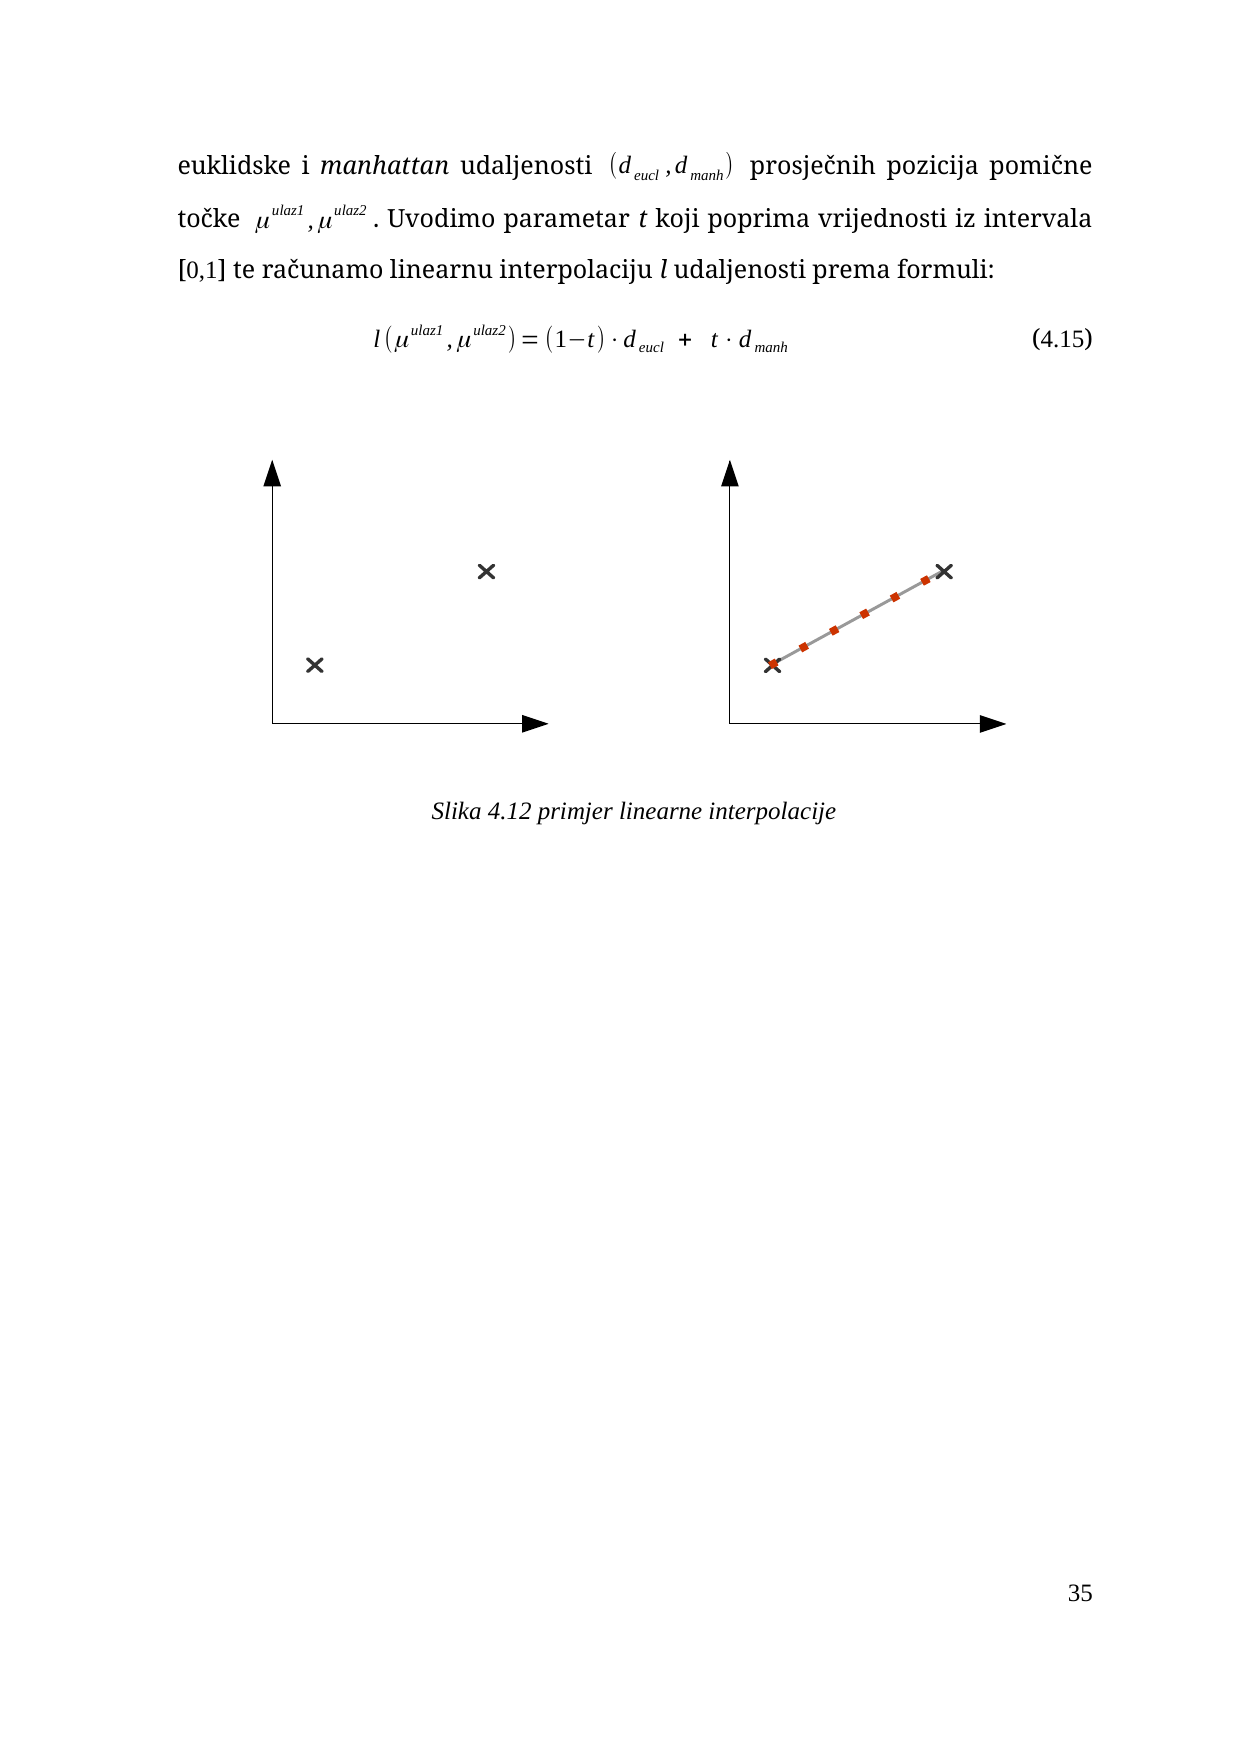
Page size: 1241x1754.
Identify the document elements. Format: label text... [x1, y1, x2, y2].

text (4.15) [177, 320, 1093, 362]
text euklidske i manhattan udaljenosti prosječnih pozicija pomične točke . Uvodimo parametar t koji poprima vrijednosti iz intervala [0,1] te računamo linearnu interpolaciju l udaljenosti prema formuli: [177, 148, 1093, 286]
table_header [635, 460, 1093, 784]
table_header [177, 460, 635, 784]
text Slika 4.12 primjer linearne interpolacije [177, 796, 1093, 825]
